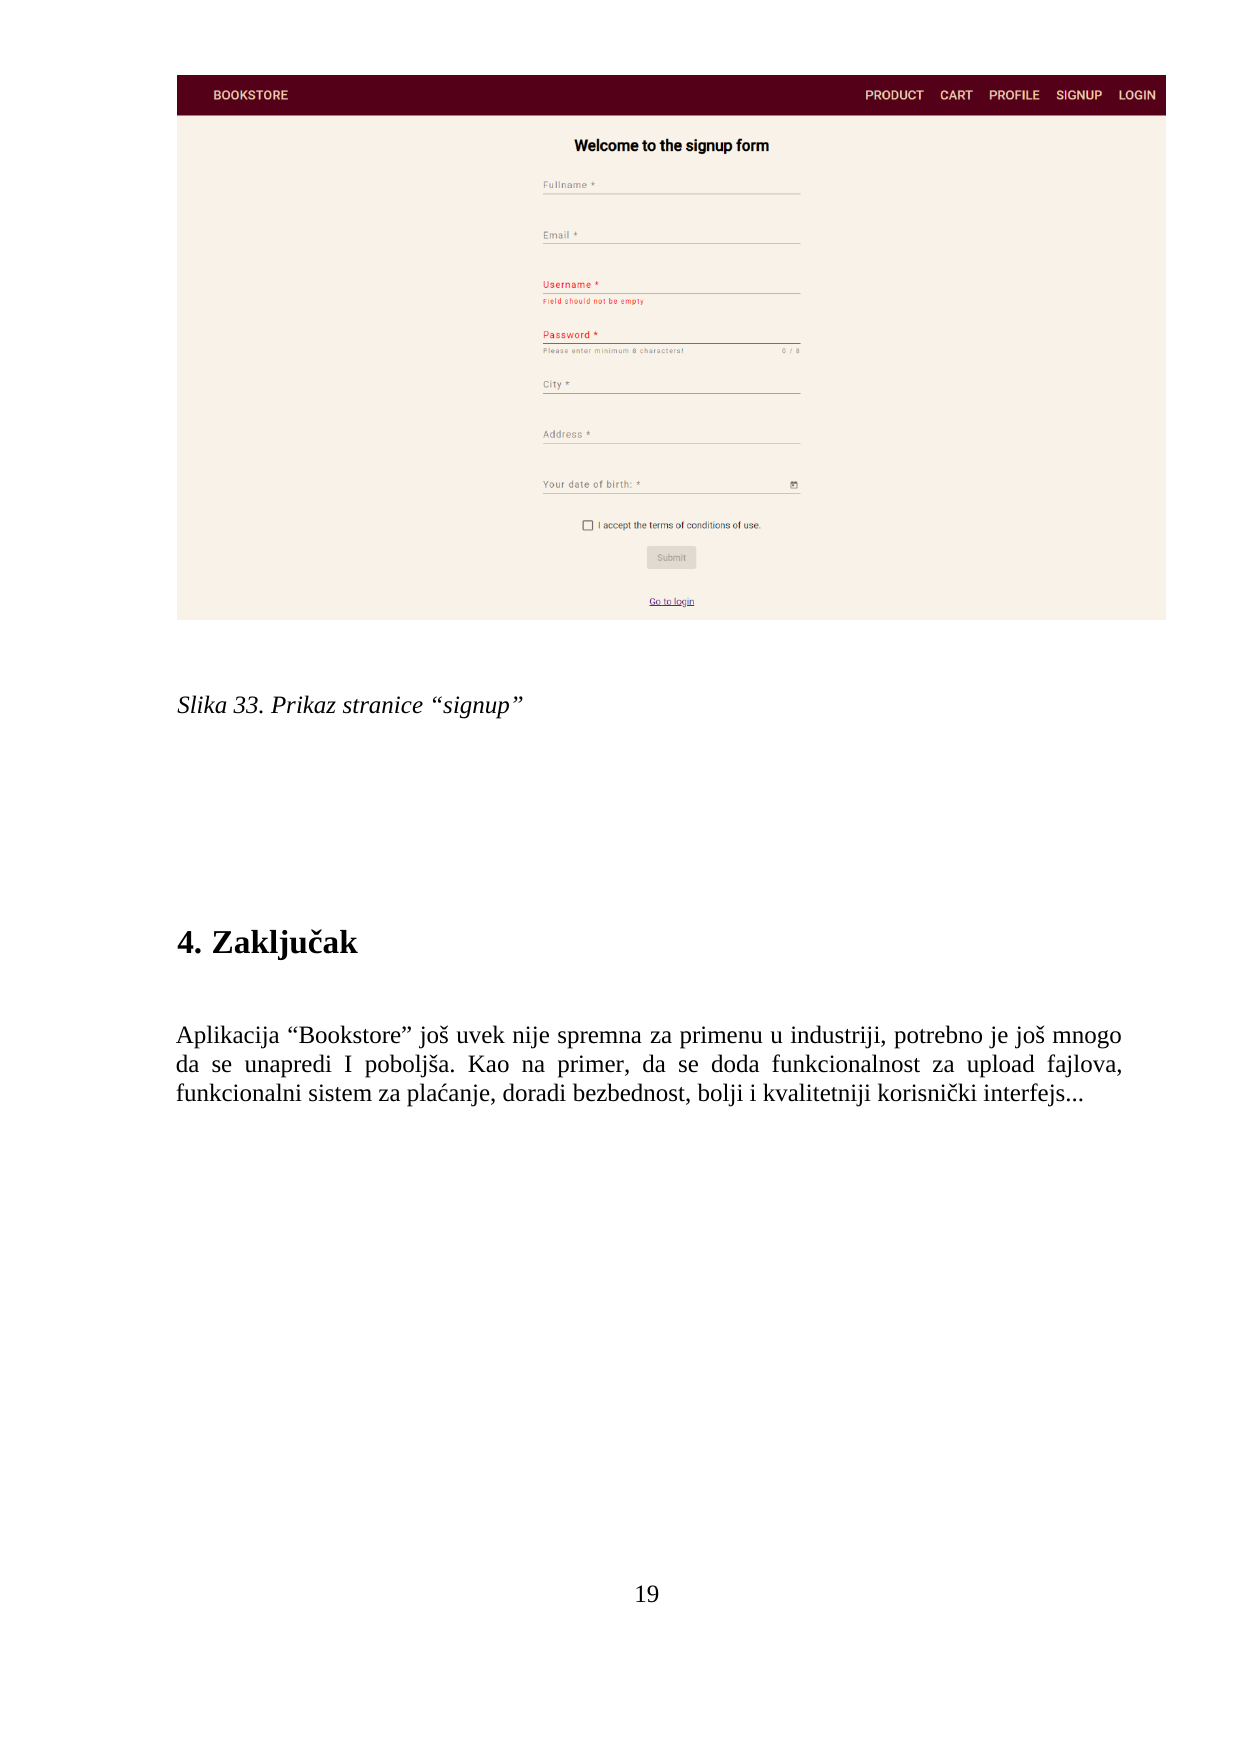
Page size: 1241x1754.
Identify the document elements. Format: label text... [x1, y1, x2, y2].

subtitle 4. Zaključak [177, 922, 844, 961]
text Slika 33. Prikaz stranice “signup” [177, 690, 1123, 719]
text Aplikacija “Bookstore” još uvek nije spremna za primenu u industriji, potrebno je još mnogo da se unapredi I poboljša. Kao na primer, da se doda funkcionalnost za upload fajlova, funkcionalni sistem za plaćanje, doradi bezbednost, bolji i kvalitetniji korisnički interfejs... [176, 1020, 1123, 1107]
